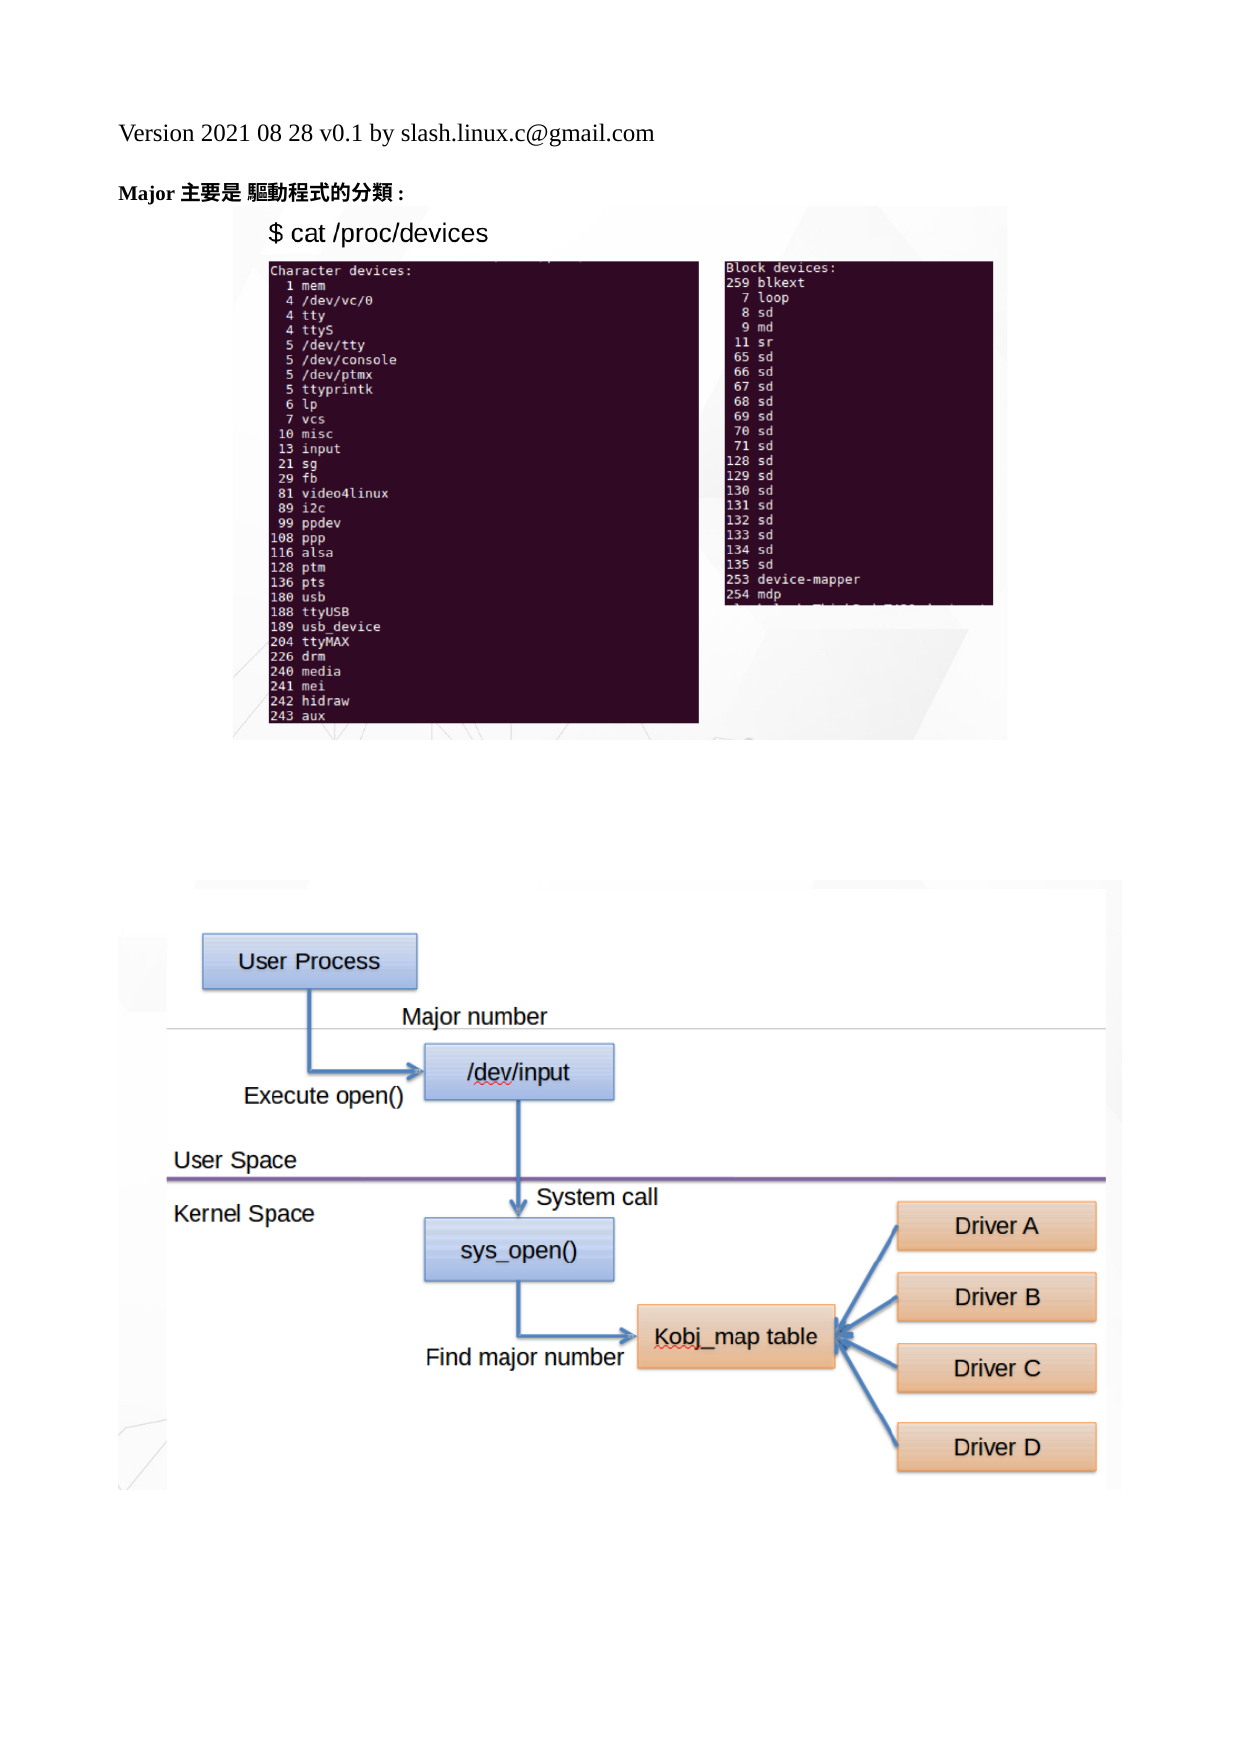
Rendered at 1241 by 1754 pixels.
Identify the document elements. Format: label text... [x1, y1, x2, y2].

picture [232, 206, 1008, 740]
picture [118, 880, 1123, 1490]
text Major 主要是 驅動程式的分類 : [118, 176, 1122, 207]
